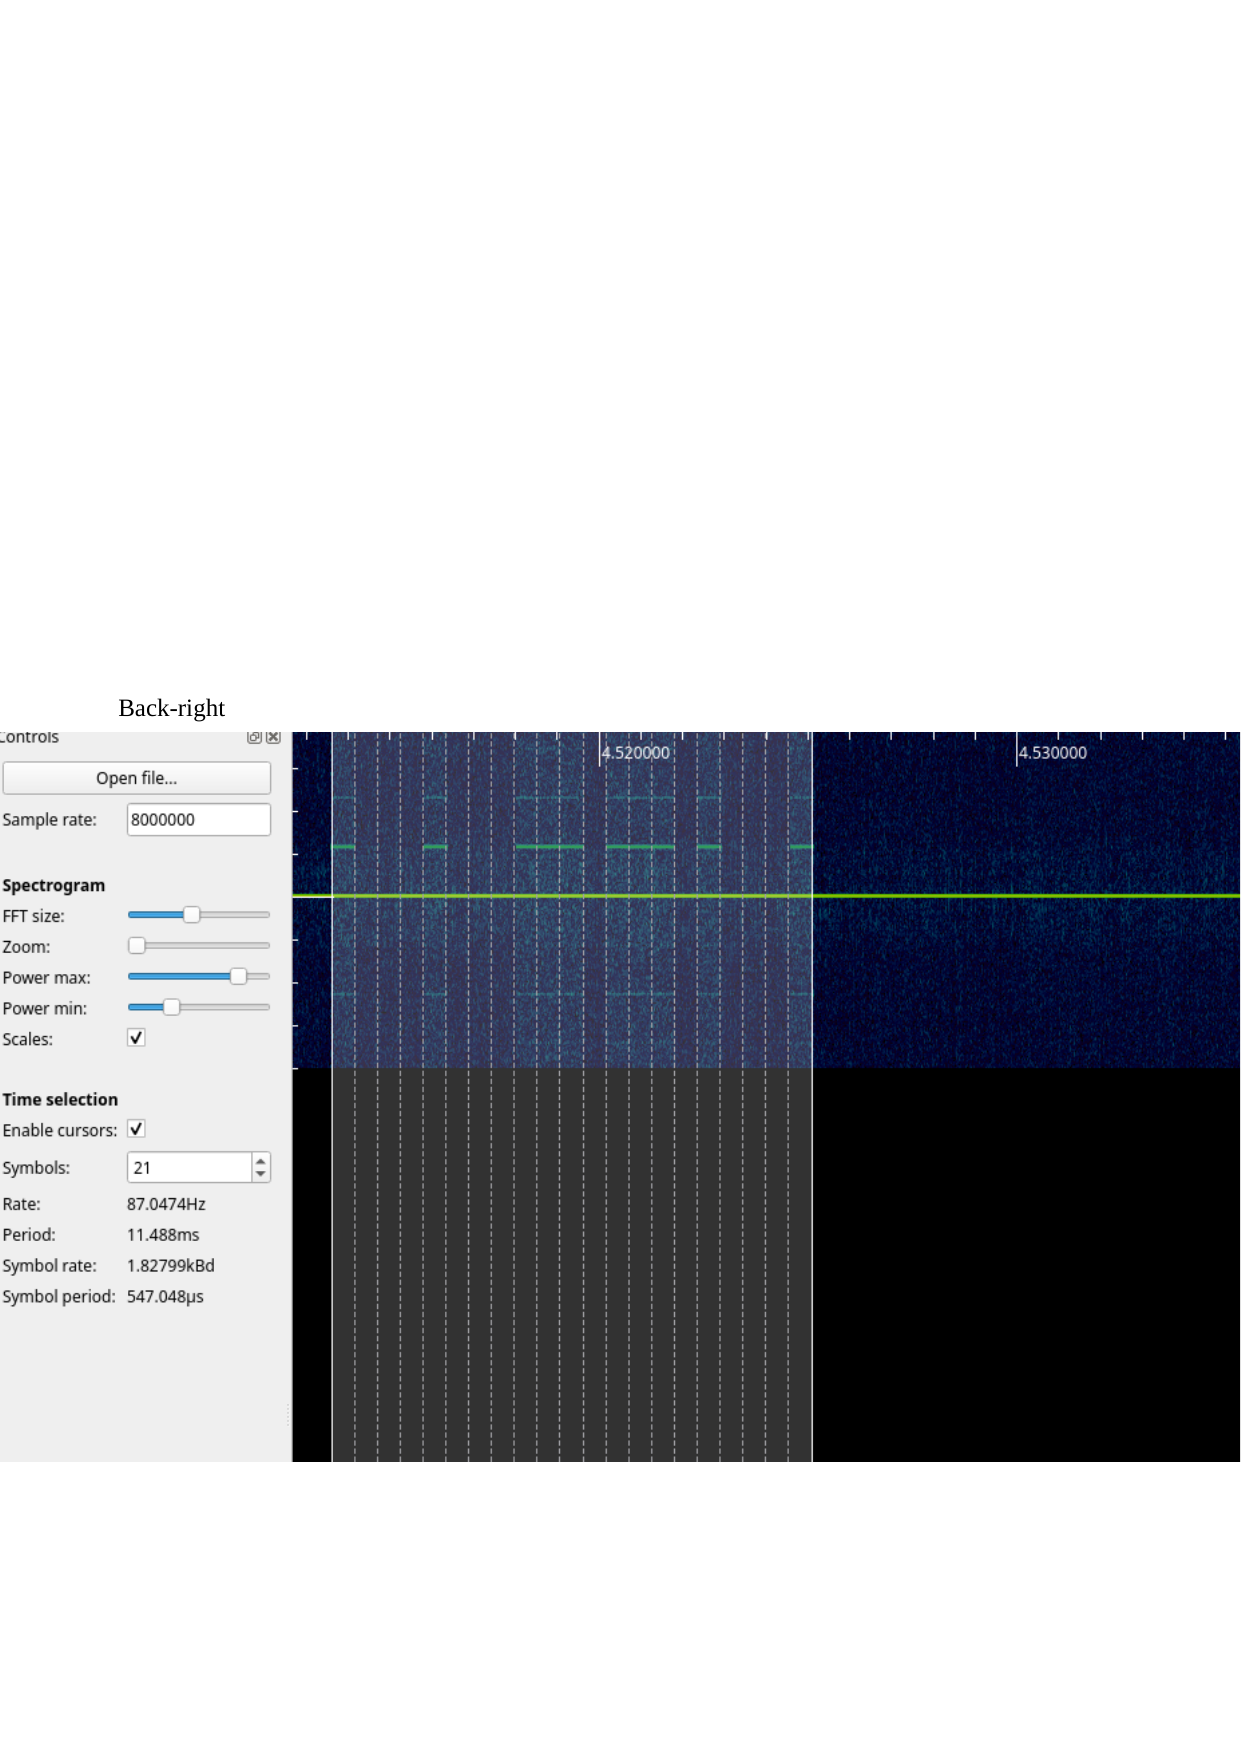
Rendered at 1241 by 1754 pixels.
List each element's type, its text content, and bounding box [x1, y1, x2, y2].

text Back-right [118, 693, 1122, 722]
picture [0, 732, 1241, 1462]
